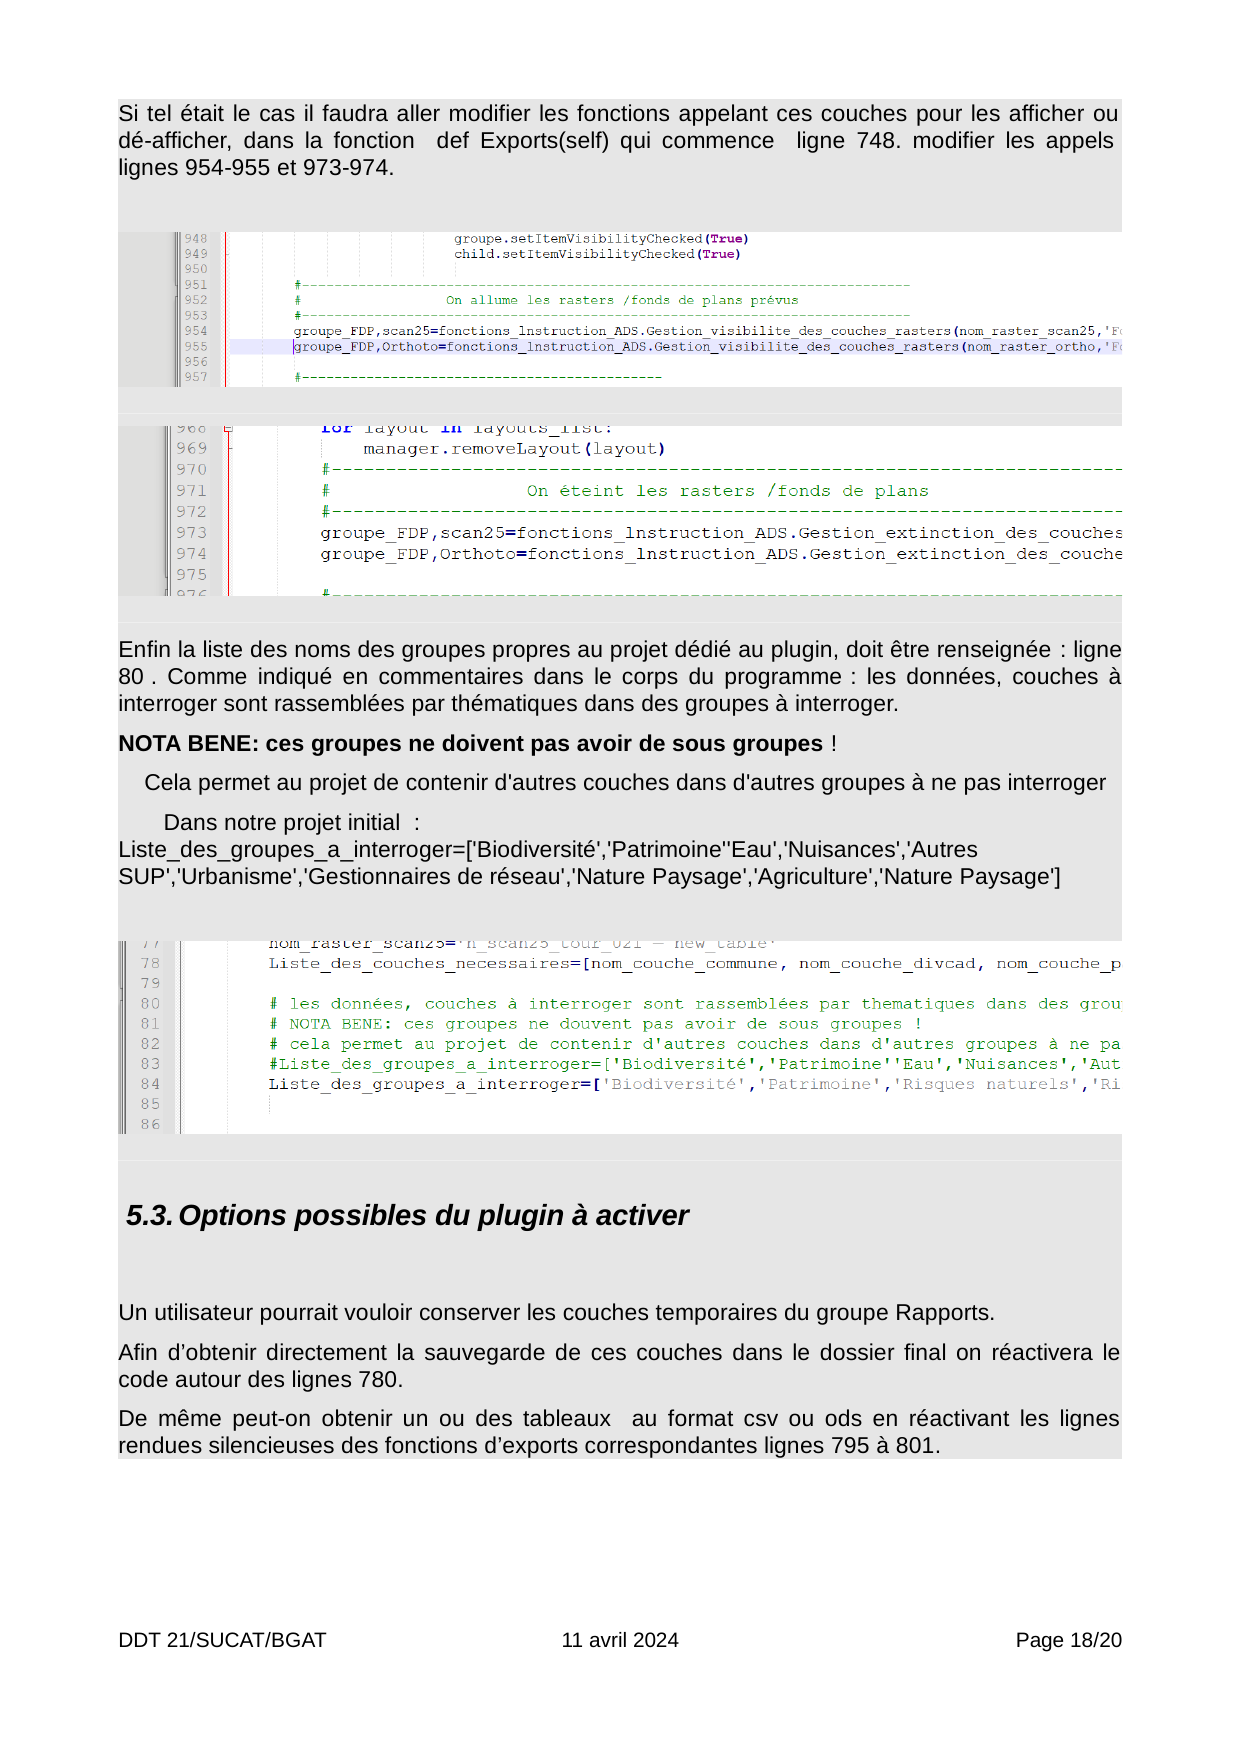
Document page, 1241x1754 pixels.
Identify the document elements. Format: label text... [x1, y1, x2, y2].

picture [118, 941, 1123, 1134]
picture [118, 232, 1123, 387]
text Afin d’obtenir directement la sauvegarde de ces couches dans le dossier final on réactivera le code autour des lignes 780. [118, 1338, 1122, 1392]
text Si tel était le cas il faudra aller modifier les fonctions appelant ces couches pour les afficher ou dé-afficher, dans la fonction def Exports(self) qui commence ligne 748. modifier les appels lignes 954-955 et 973-974. [118, 99, 1122, 180]
text Cela permet au projet de contenir d'autres couches dans d'autres groupes à ne pas interroger [118, 769, 1122, 796]
text De même peut-on obtenir un ou des tableaux au format csv ou ods en réactivant les lignes rendues silencieuses des fonctions d’exports correspondantes lignes 795 à 801. [118, 1405, 1122, 1459]
text Enfin la liste des noms des groupes propres au projet dédié au plugin, doit être renseignée : ligne 80 . Comme indiqué en commentaires dans le corps du programme : les données, couches à interroger sont rassemblées par thématiques dans des groupes à interroger. [118, 635, 1122, 717]
text Un utilisateur pourrait vouloir conserver les couches temporaires du groupe Rapports. [118, 1298, 1122, 1326]
text NOTA BENE: ces groupes ne doivent pas avoir de sous groupes ! [118, 729, 1122, 756]
picture [118, 426, 1123, 596]
text Dans notre projet initial : Liste_des_groupes_a_interroger=['Biodiversité','Patrimoine''Eau','Nuisances','Autres SUP','Urbanisme','Gestionnaires de réseau','Nature Paysage','Agriculture','Nature Paysage'] [118, 808, 1122, 889]
subtitle Options possibles du plugin à activer [118, 1198, 1122, 1232]
